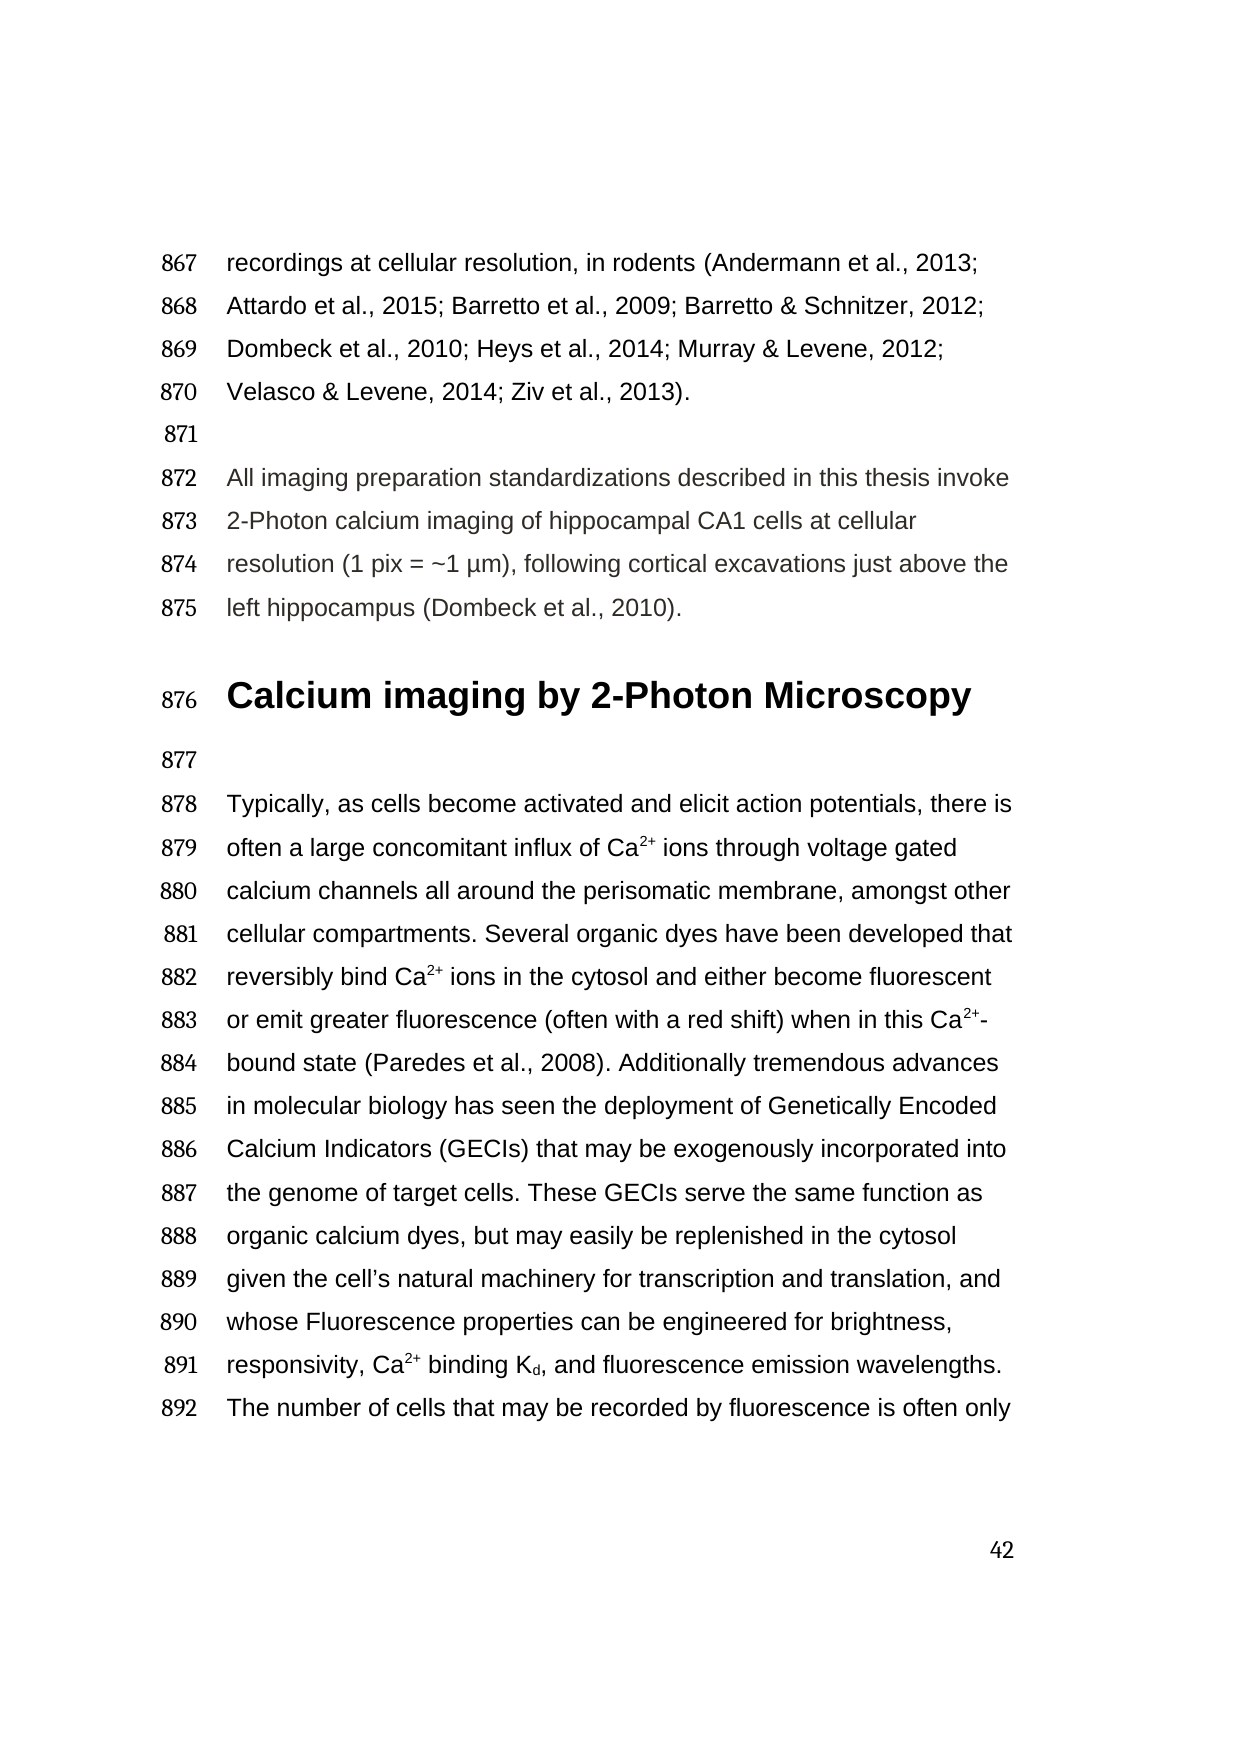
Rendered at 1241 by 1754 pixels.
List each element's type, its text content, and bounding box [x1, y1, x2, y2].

text Typically, as cells become activated and elicit action potentials, there is often a large concomitant influx of Ca2+ ions through voltage gated calcium channels all around the perisomatic membrane, amongst other cellular compartments. Several organic dyes have been developed that reversibly bind Ca2+ ions in the cytosol and either become fluorescent or emit greater fluorescence (often with a red shift) when in this Ca2+-bound state (Paredes et al., 2008)⁠. Additionally tremendous advances in molecular biology has seen the deployment of Genetically Encoded Calcium Indicators (GECIs) that may be exogenously incorporated into the genome of target cells. These GECIs serve the same function as organic calcium dyes, but may easily be replenished in the cytosol given the cell’s natural machinery for transcription and translation, and whose Fluorescence properties can be engineered for brightness, responsivity, Ca2+ binding Kd, and fluorescence emission wavelengths. The number of cells that may be recorded by fluorescence is often only [226, 789, 1014, 1422]
subtitle Calcium imaging by 2-Photon Microscopy [226, 673, 1014, 716]
text All imaging preparation standardizations described in this thesis invoke 2-Photon calcium imaging of hippocampal CA1 cells at cellular resolution (1 pix = ~1 µm), following cortical excavations just above the left hippocampus (Dombeck et al., 2010)⁠. [226, 463, 1014, 621]
text recordings at cellular resolution, in rodents (Andermann et al., 2013; Attardo et al., 2015; Barretto et al., 2009; Barretto & Schnitzer, 2012; Dombeck et al., 2010; Heys et al., 2014; Murray & Levene, 2012; Velasco & Levene, 2014; Ziv et al., 2013)⁠. [226, 248, 1014, 406]
